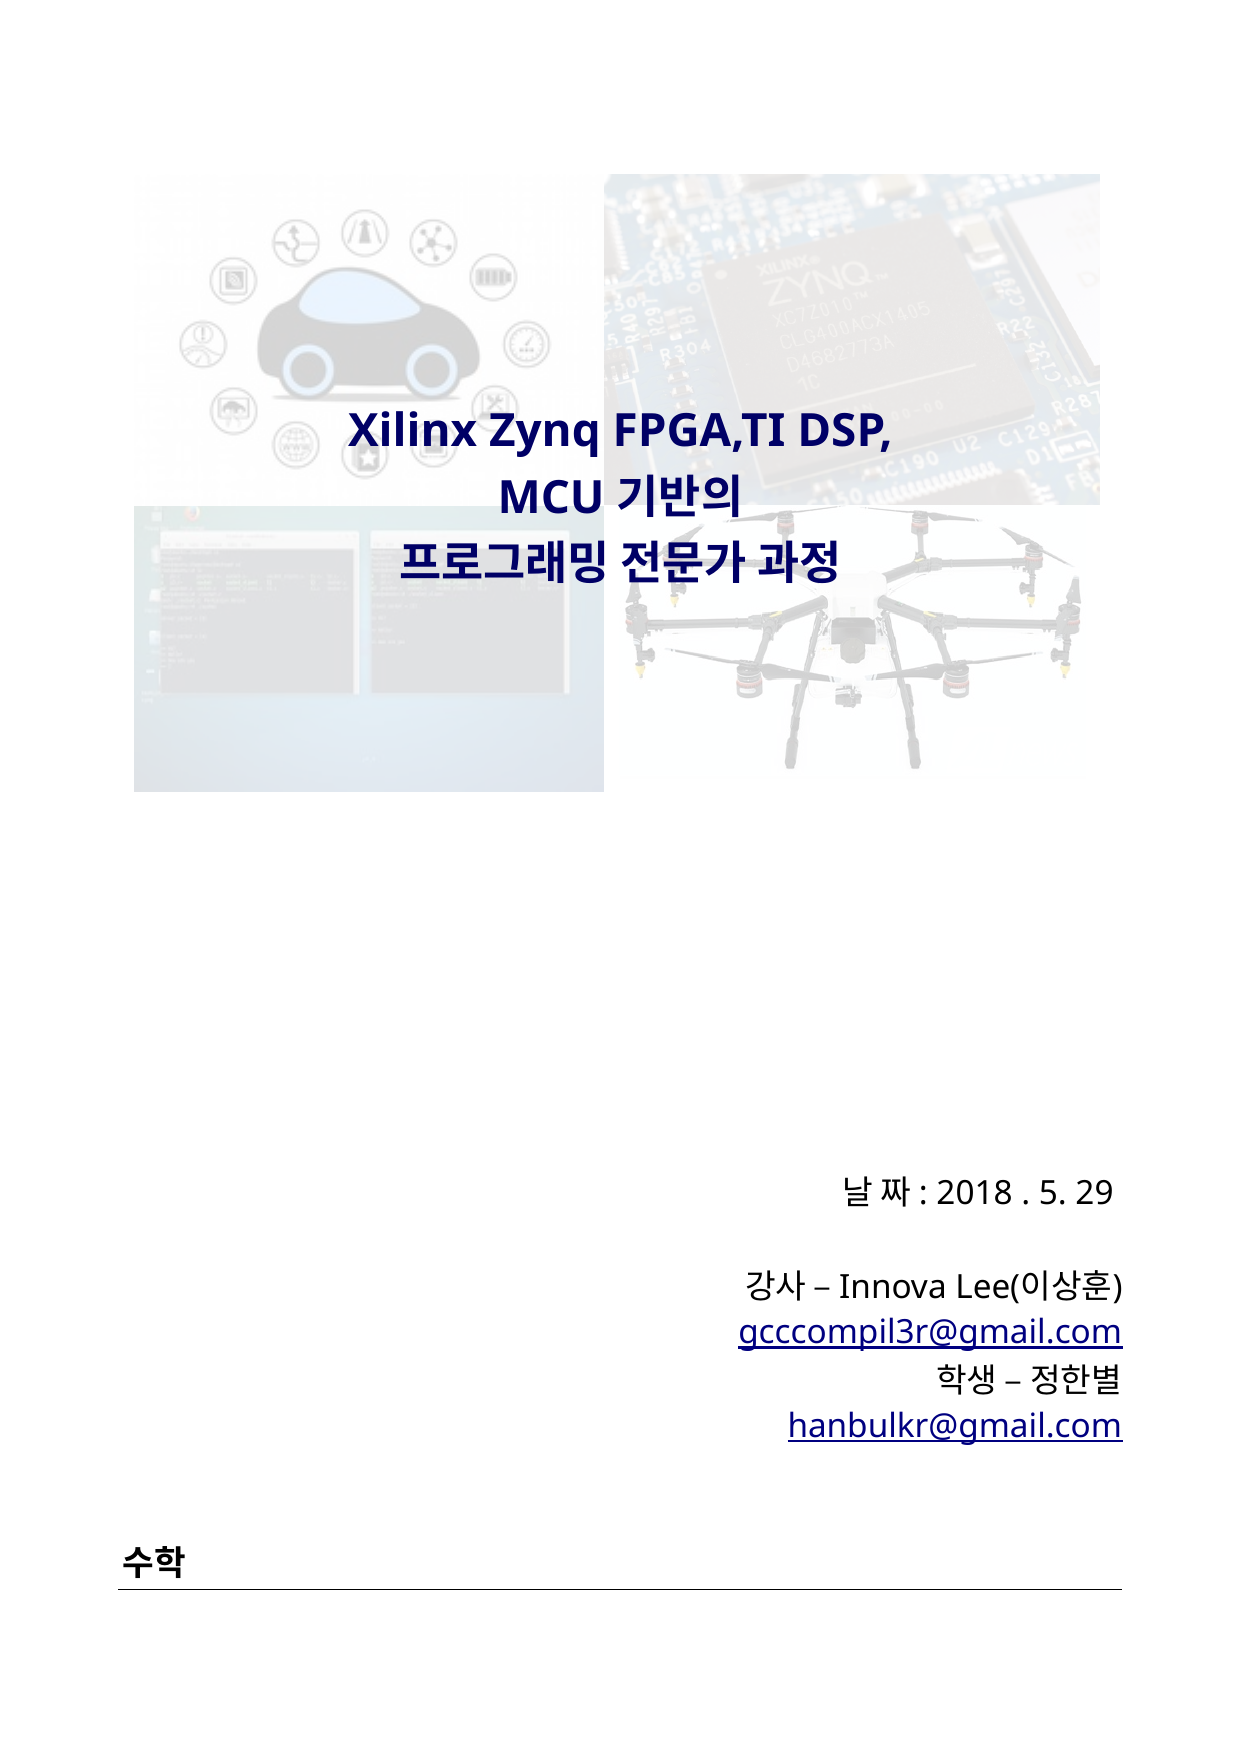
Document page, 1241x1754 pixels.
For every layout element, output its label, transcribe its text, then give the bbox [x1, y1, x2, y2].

text 학생 – 정한별 [118, 1353, 1122, 1402]
text 프로그래밍 전문가 과정 [1101, 527, 1122, 593]
text 프로그래밍 전문가 과정 [118, 527, 134, 593]
text hanbulkr@gmail.com [118, 1402, 1122, 1447]
text gcccompil3r@gmail.com [118, 1308, 1122, 1353]
text 날 짜 : 2018 . 5. 29 [118, 1166, 1122, 1214]
text MCU 기반의 [604, 460, 1122, 791]
text Xilinx Zynq FPGA,TI DSP, [1100, 398, 1122, 460]
text Xilinx Zynq FPGA,TI DSP, [118, 398, 134, 460]
text 강사 – Innova Lee(이상훈) [118, 1259, 1122, 1308]
text 수학 [118, 1531, 1122, 1589]
text MCU 기반의 [118, 460, 134, 527]
